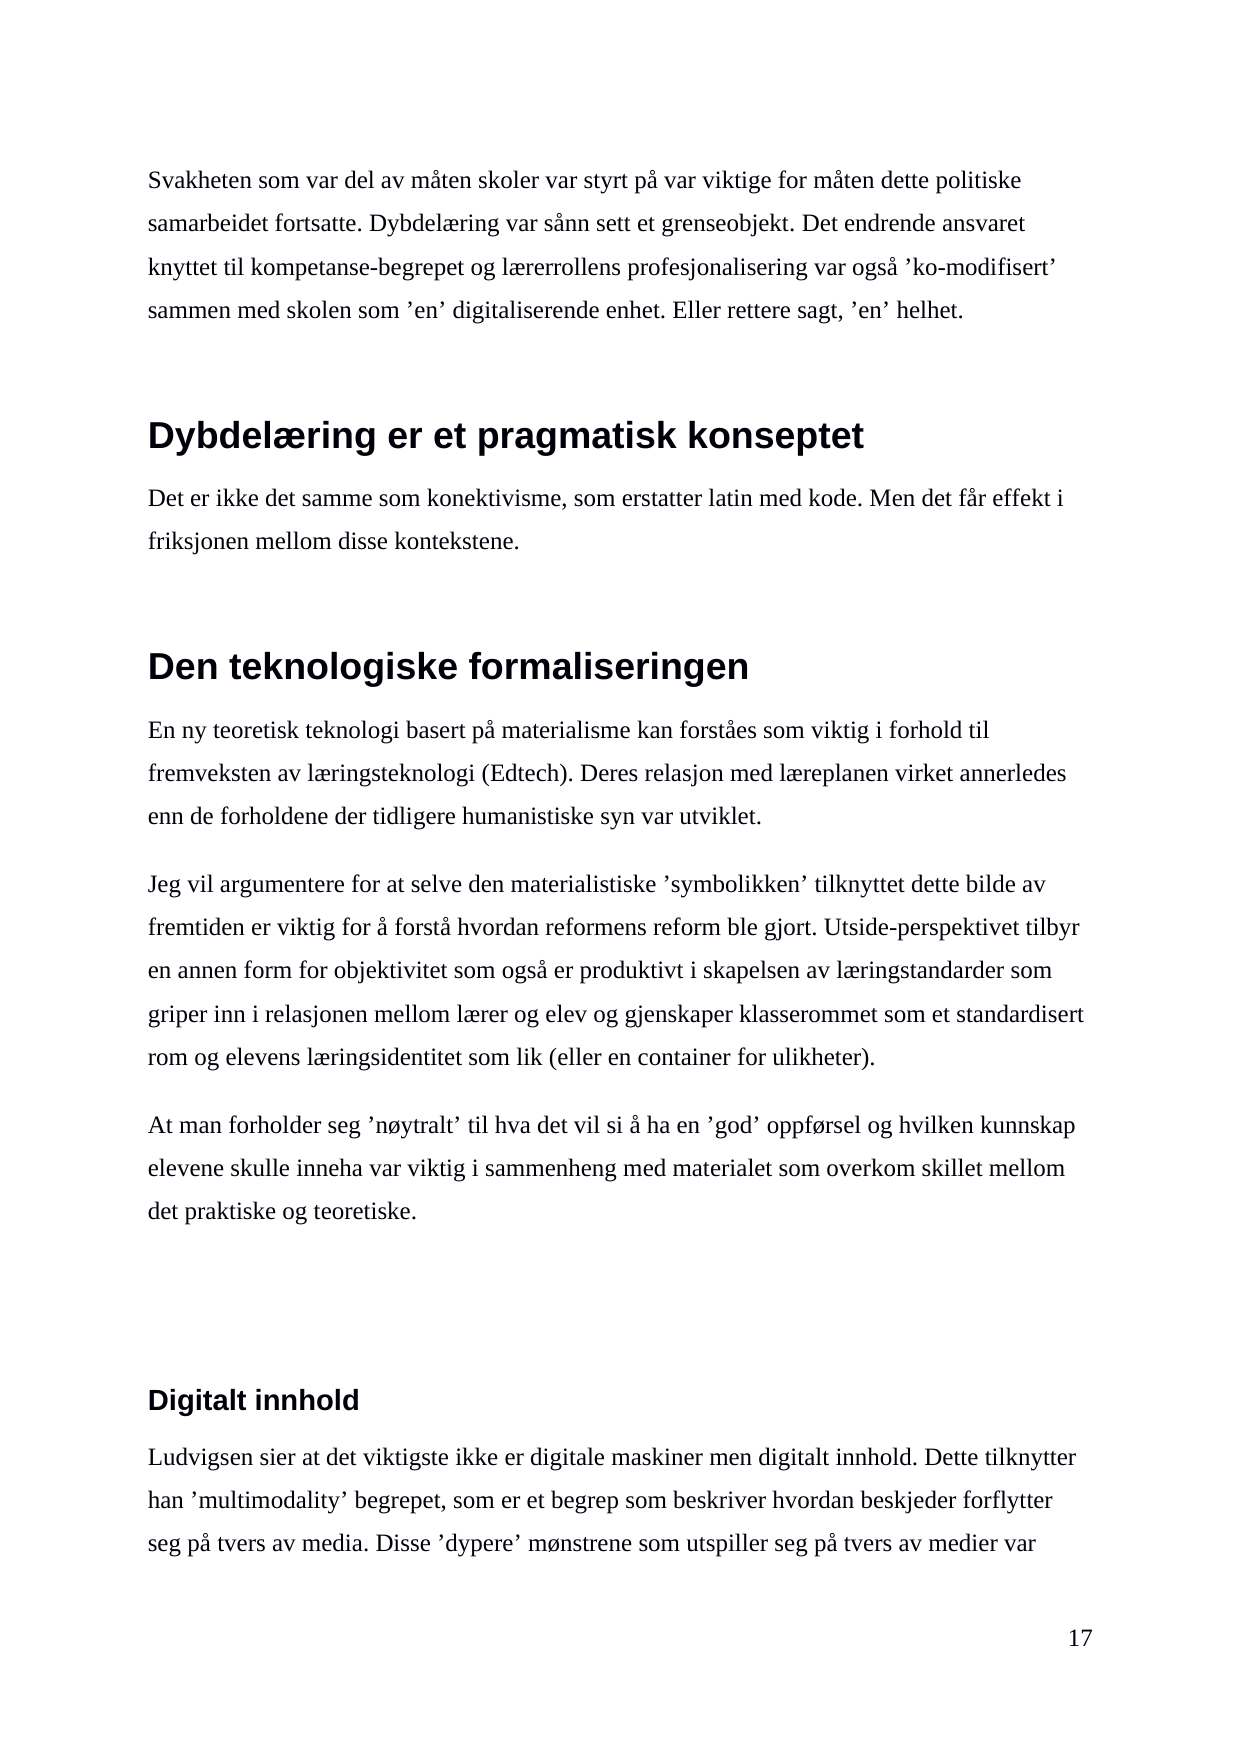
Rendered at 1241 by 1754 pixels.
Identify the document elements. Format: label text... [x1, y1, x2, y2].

text Svakheten som var del av måten skoler var styrt på var viktige for måten dette politiske samarbeidet fortsatte. Dybdelæring var sånn sett et grenseobjekt. Det endrende ansvaret knyttet til kompetanse-begrepet og lærerrollens profesjonalisering var også ’ko-modifisert’ sammen med skolen som ’en’ digitaliserende enhet. Eller rettere sagt, ’en’ helhet. [148, 165, 1092, 323]
subtitle Digitalt innhold [148, 1382, 1092, 1416]
subtitle Dybdelæring er et pragmatisk konseptet [148, 413, 1092, 456]
text Jeg vil argumentere for at selve den materialistiske ’symbolikken’ tilknyttet dette bilde av fremtiden er viktig for å forstå hvordan reformens reform ble gjort. Utside-perspektivet tilbyr en annen form for objektivitet som også er produktivt i skapelsen av læringstandarder som griper inn i relasjonen mellom lærer og elev og gjenskaper klasserommet som et standardisert rom og elevens læringsidentitet som lik (eller en container for ulikheter). [148, 869, 1092, 1071]
text Ludvigsen sier at det viktigste ikke er digitale maskiner men digitalt innhold. Dette tilknytter han ’multimodality’ begrepet, som er et begrep som beskriver hvordan beskjeder forflytter seg på tvers av media. Disse ’dypere’ mønstrene som utspiller seg på tvers av medier var [148, 1442, 1092, 1557]
text At man forholder seg ’nøytralt’ til hva det vil si å ha en ’god’ oppførsel og hvilken kunnskap elevene skulle inneha var viktig i sammenheng med materialet som overkom skillet mellom det praktiske og teoretiske. [148, 1110, 1092, 1225]
text En ny teoretisk teknologi basert på materialisme kan forståes som viktig i forhold til fremveksten av læringsteknologi (Edtech). Deres relasjon med læreplanen virket annerledes enn de forholdene der tidligere humanistiske syn var utviklet. [148, 715, 1092, 830]
text Det er ikke det samme som konektivisme, som erstatter latin med kode. Men det får effekt i friksjonen mellom disse kontekstene. [148, 483, 1092, 555]
subtitle Den teknologiske formaliseringen [148, 644, 1092, 688]
